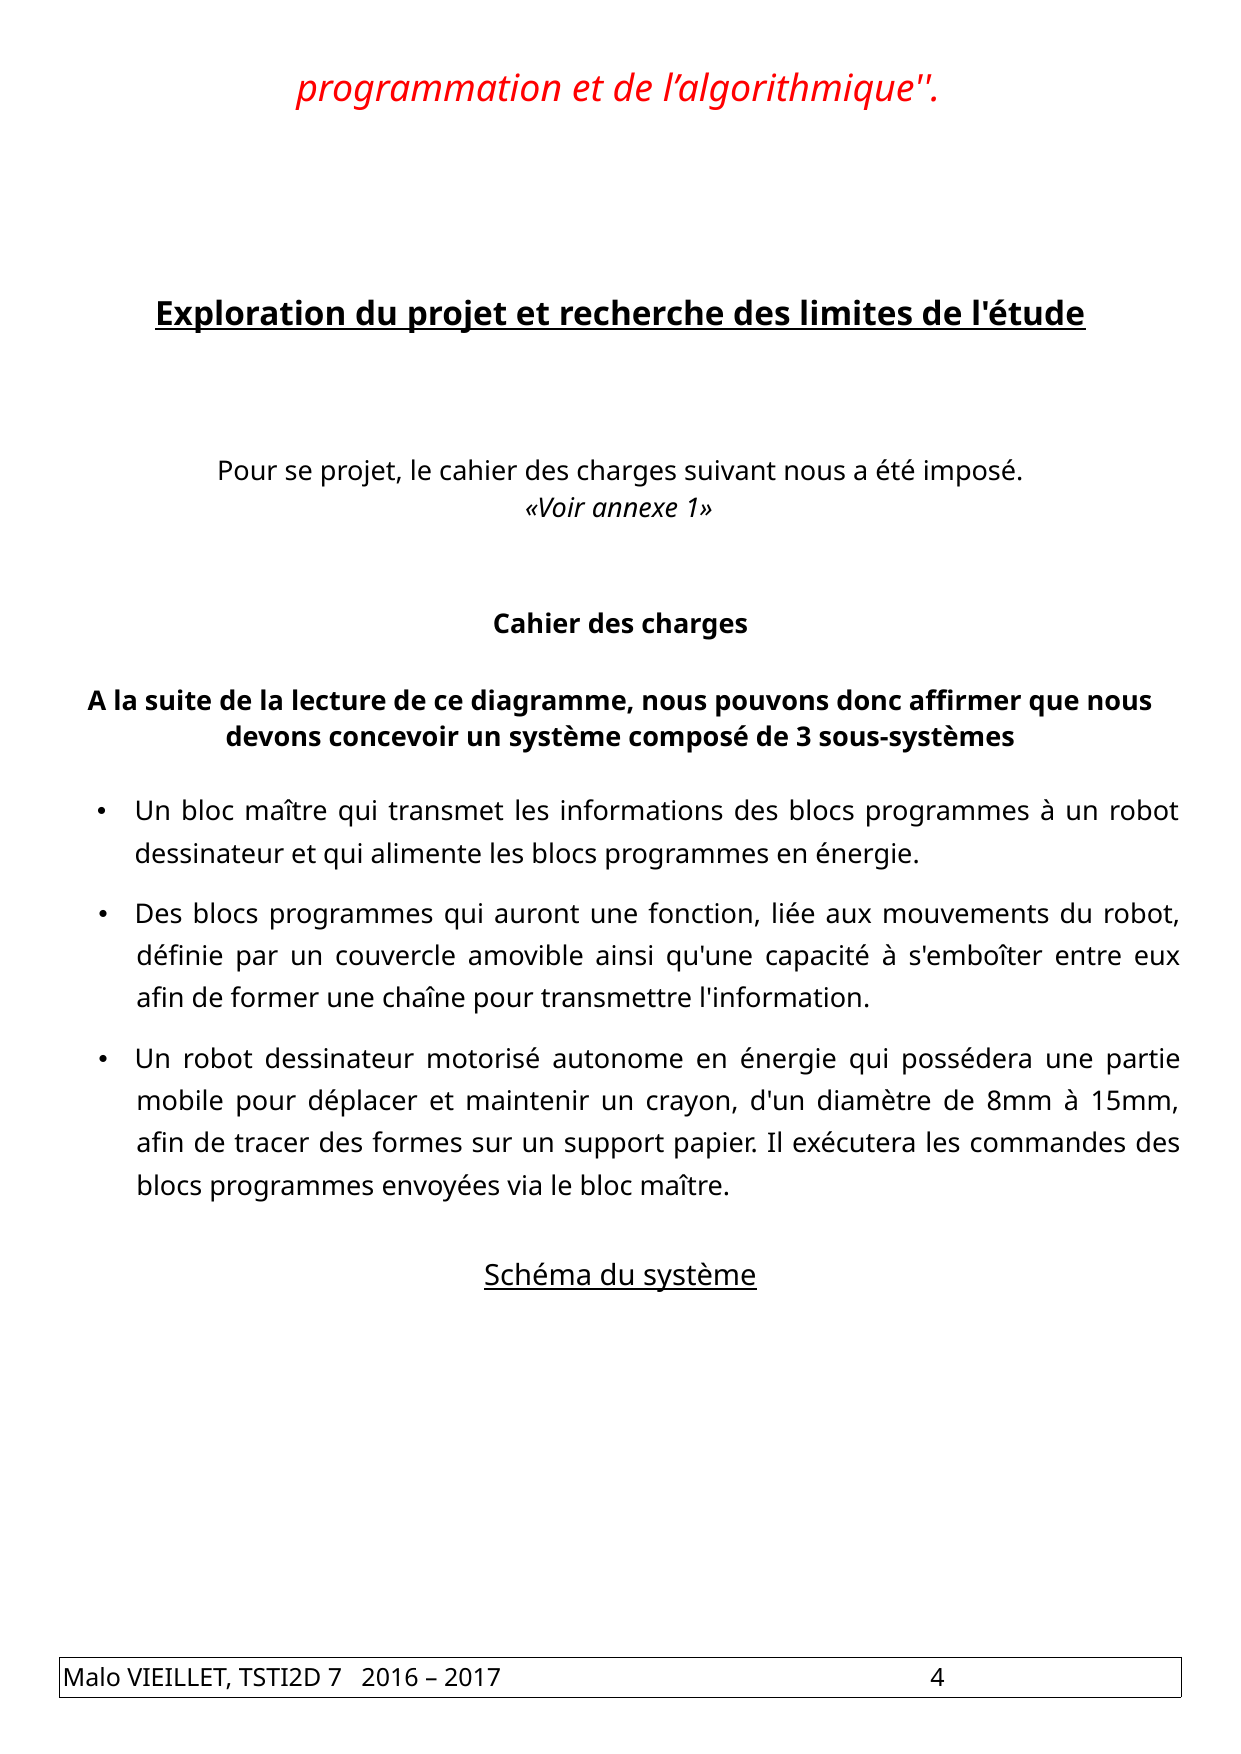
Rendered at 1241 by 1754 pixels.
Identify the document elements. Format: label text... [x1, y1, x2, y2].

list Un bloc maître qui transmet les informations des blocs programmes à un robot dessinateur et qui alimente les blocs programmes en énergie. [97, 792, 1181, 871]
text Pour se projet, le cahier des charges suivant nous a été imposé. [59, 451, 1181, 488]
text Exploration du projet et recherche des limites de l'étude [59, 290, 1181, 335]
text A la suite de la lecture de ce diagramme, nous pouvons donc affirmer que nous devons concevoir un système composé de 3 sous-systèmes [59, 681, 1181, 755]
text «Voir annexe 1» [59, 488, 1181, 525]
text Schéma du système [59, 1254, 1181, 1294]
text Cahier des charges [59, 604, 1181, 641]
text programmation et de l’algorithmique''. [59, 61, 1181, 112]
list Un robot dessinateur motorisé autonome en énergie qui possédera une partie mobile pour déplacer et maintenir un crayon, d'un diamètre de 8mm à 15mm, afin de tracer des formes sur un support papier. Il exécutera les commandes des blocs programmes envoyées via le bloc maître. [98, 1039, 1181, 1203]
list Des blocs programmes qui auront une fonction, liée aux mouvements du robot, définie par un couvercle amovible ainsi qu'une capacité à s'emboîter entre eux afin de former une chaîne pour transmettre l'information. [98, 894, 1181, 1016]
